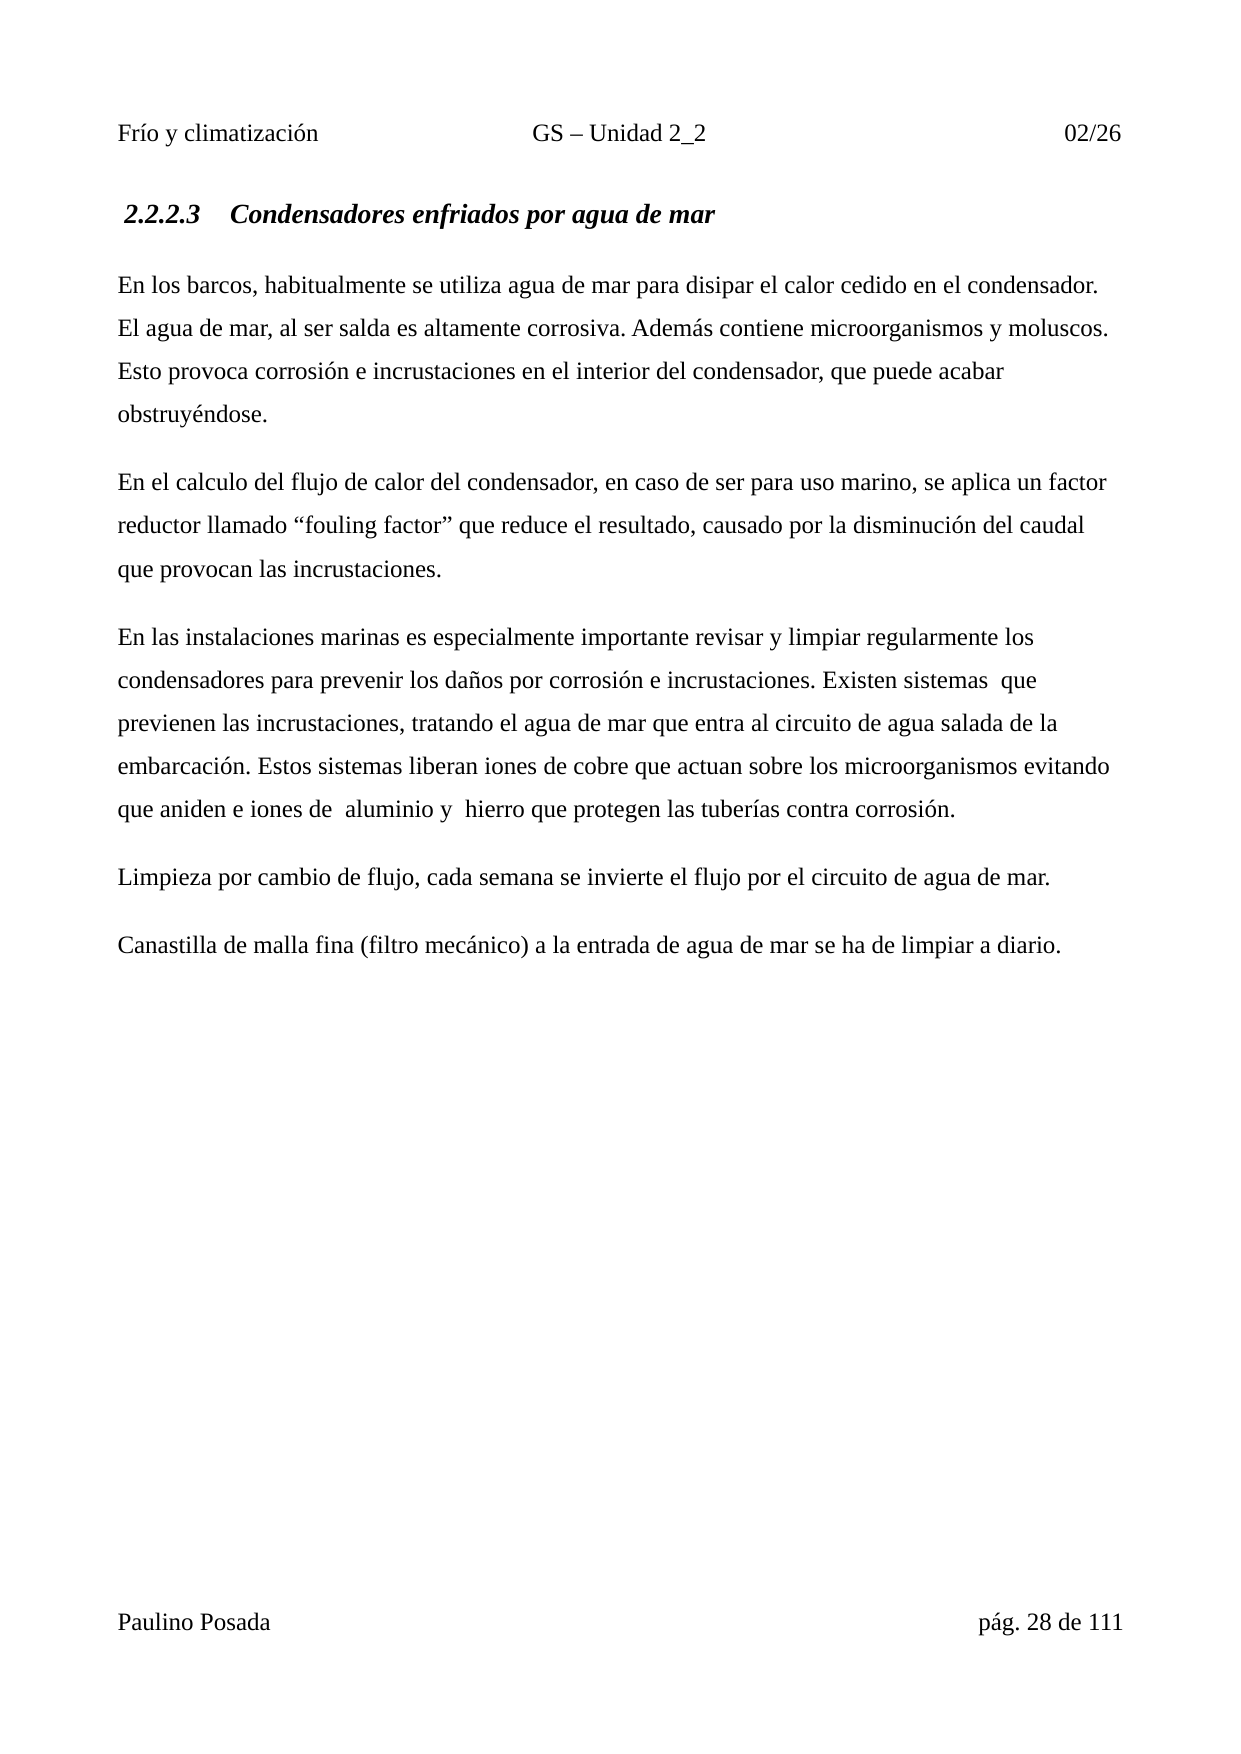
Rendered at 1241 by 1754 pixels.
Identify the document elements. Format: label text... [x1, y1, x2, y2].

subtitle Condensadores enfriados por agua de mar [117, 197, 1123, 229]
text En las instalaciones marinas es especialmente importante revisar y limpiar regularmente los condensadores para prevenir los daños por corrosión e incrustaciones. Existen sistemas que previenen las incrustaciones, tratando el agua de mar que entra al circuito de agua salada de la embarcación. Estos sistemas liberan iones de cobre que actuan sobre los microorganismos evitando que aniden e iones de aluminio y hierro que protegen las tuberías contra corrosión. [117, 622, 1123, 823]
text En los barcos, habitualmente se utiliza agua de mar para disipar el calor cedido en el condensador. El agua de mar, al ser salda es altamente corrosiva. Además contiene microorganismos y moluscos. Esto provoca corrosión e incrustaciones en el interior del condensador, que puede acabar obstruyéndose. [117, 270, 1123, 428]
text En el calculo del flujo de calor del condensador, en caso de ser para uso marino, se aplica un factor reductor llamado “fouling factor” que reduce el resultado, causado por la disminución del caudal que provocan las incrustaciones. [117, 467, 1123, 582]
text Limpieza por cambio de flujo, cada semana se invierte el flujo por el circuito de agua de mar. [117, 862, 1123, 891]
text Canastilla de malla fina (filtro mecánico) a la entrada de agua de mar se ha de limpiar a diario. [117, 931, 1123, 959]
